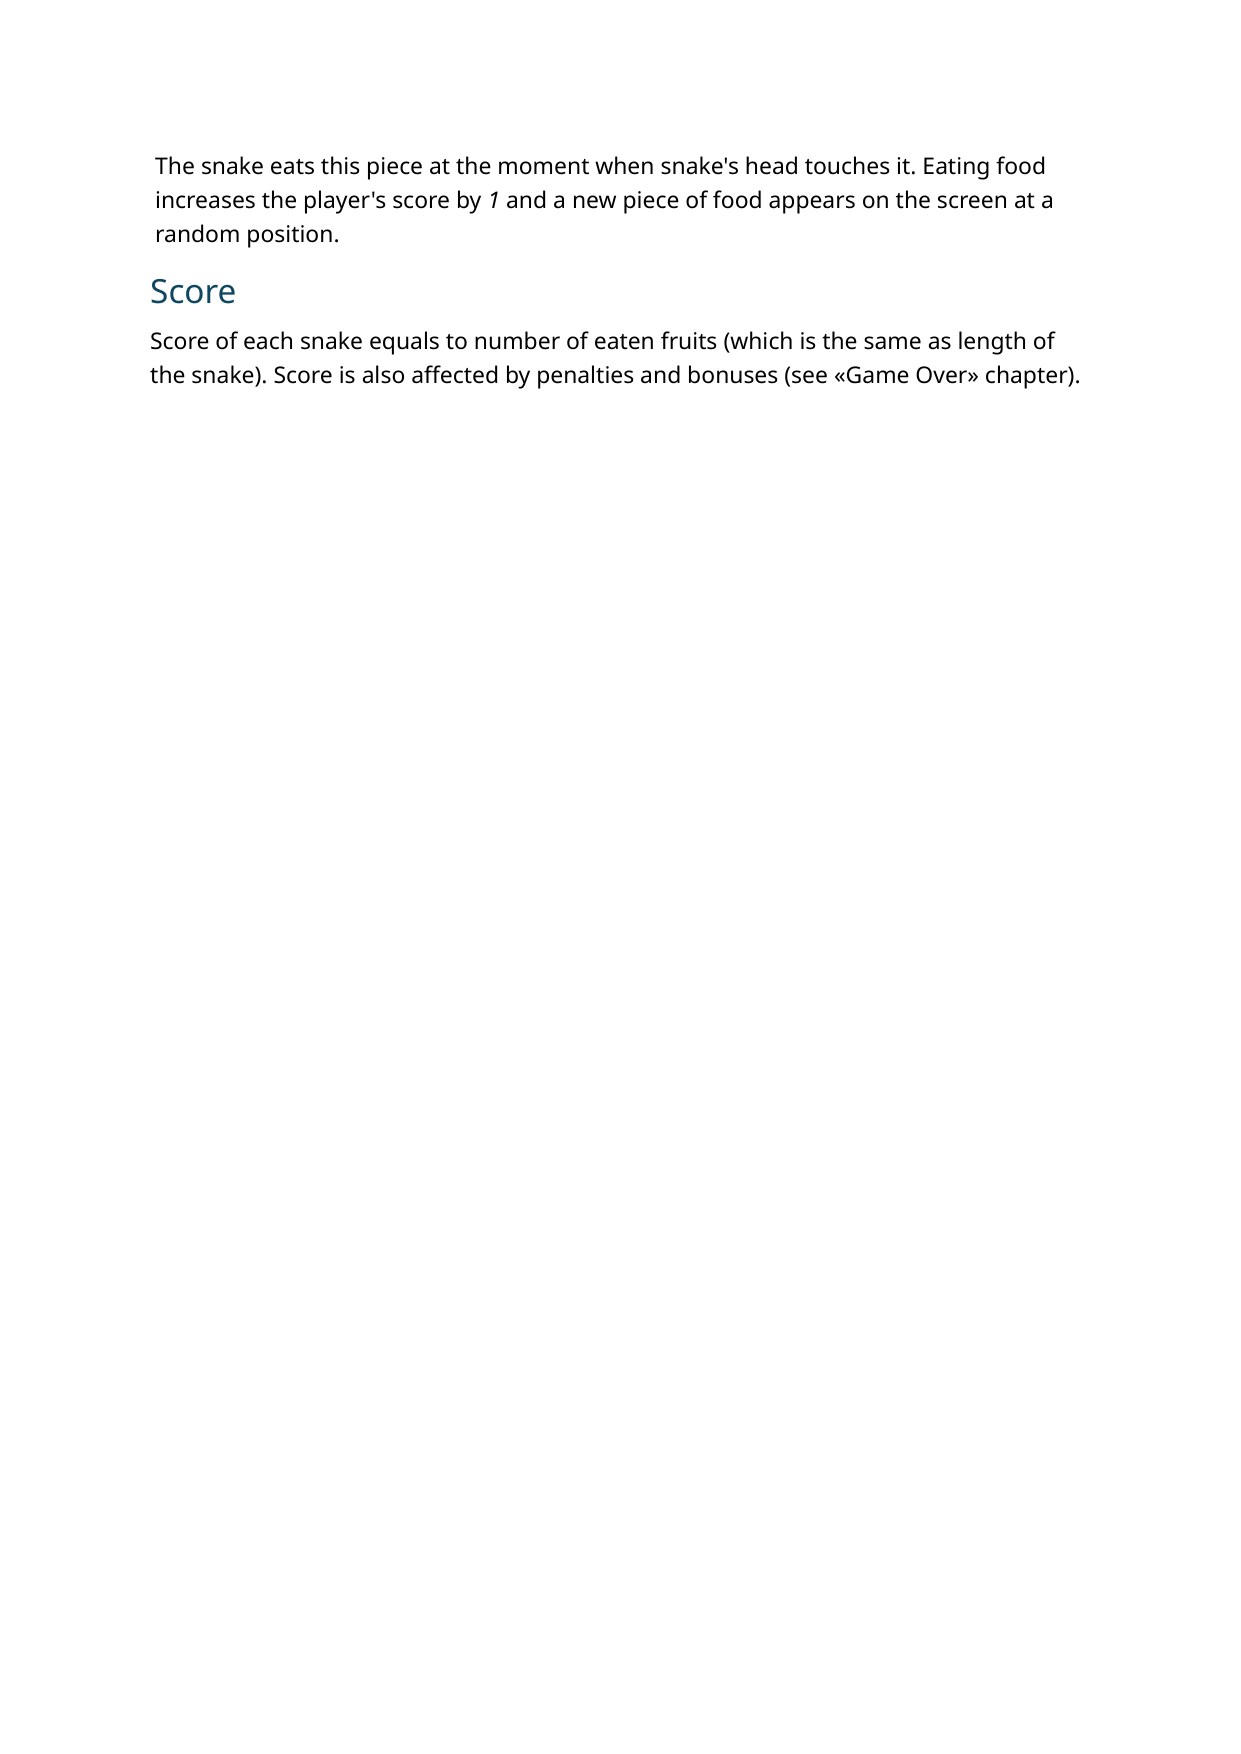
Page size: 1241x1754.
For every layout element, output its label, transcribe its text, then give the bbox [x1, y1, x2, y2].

text The snake eats this piece at the moment when snake's head touches it. Eating food increases the player's score by 1 and a new piece of food appears on the screen at a random position. [155, 150, 1090, 249]
subtitle Score [150, 268, 1090, 313]
text Score of each snake equals to number of eaten fruits (which is the same as length of the snake). Score is also affected by penalties and bonuses (see «Game Over» chapter). [150, 325, 1090, 390]
